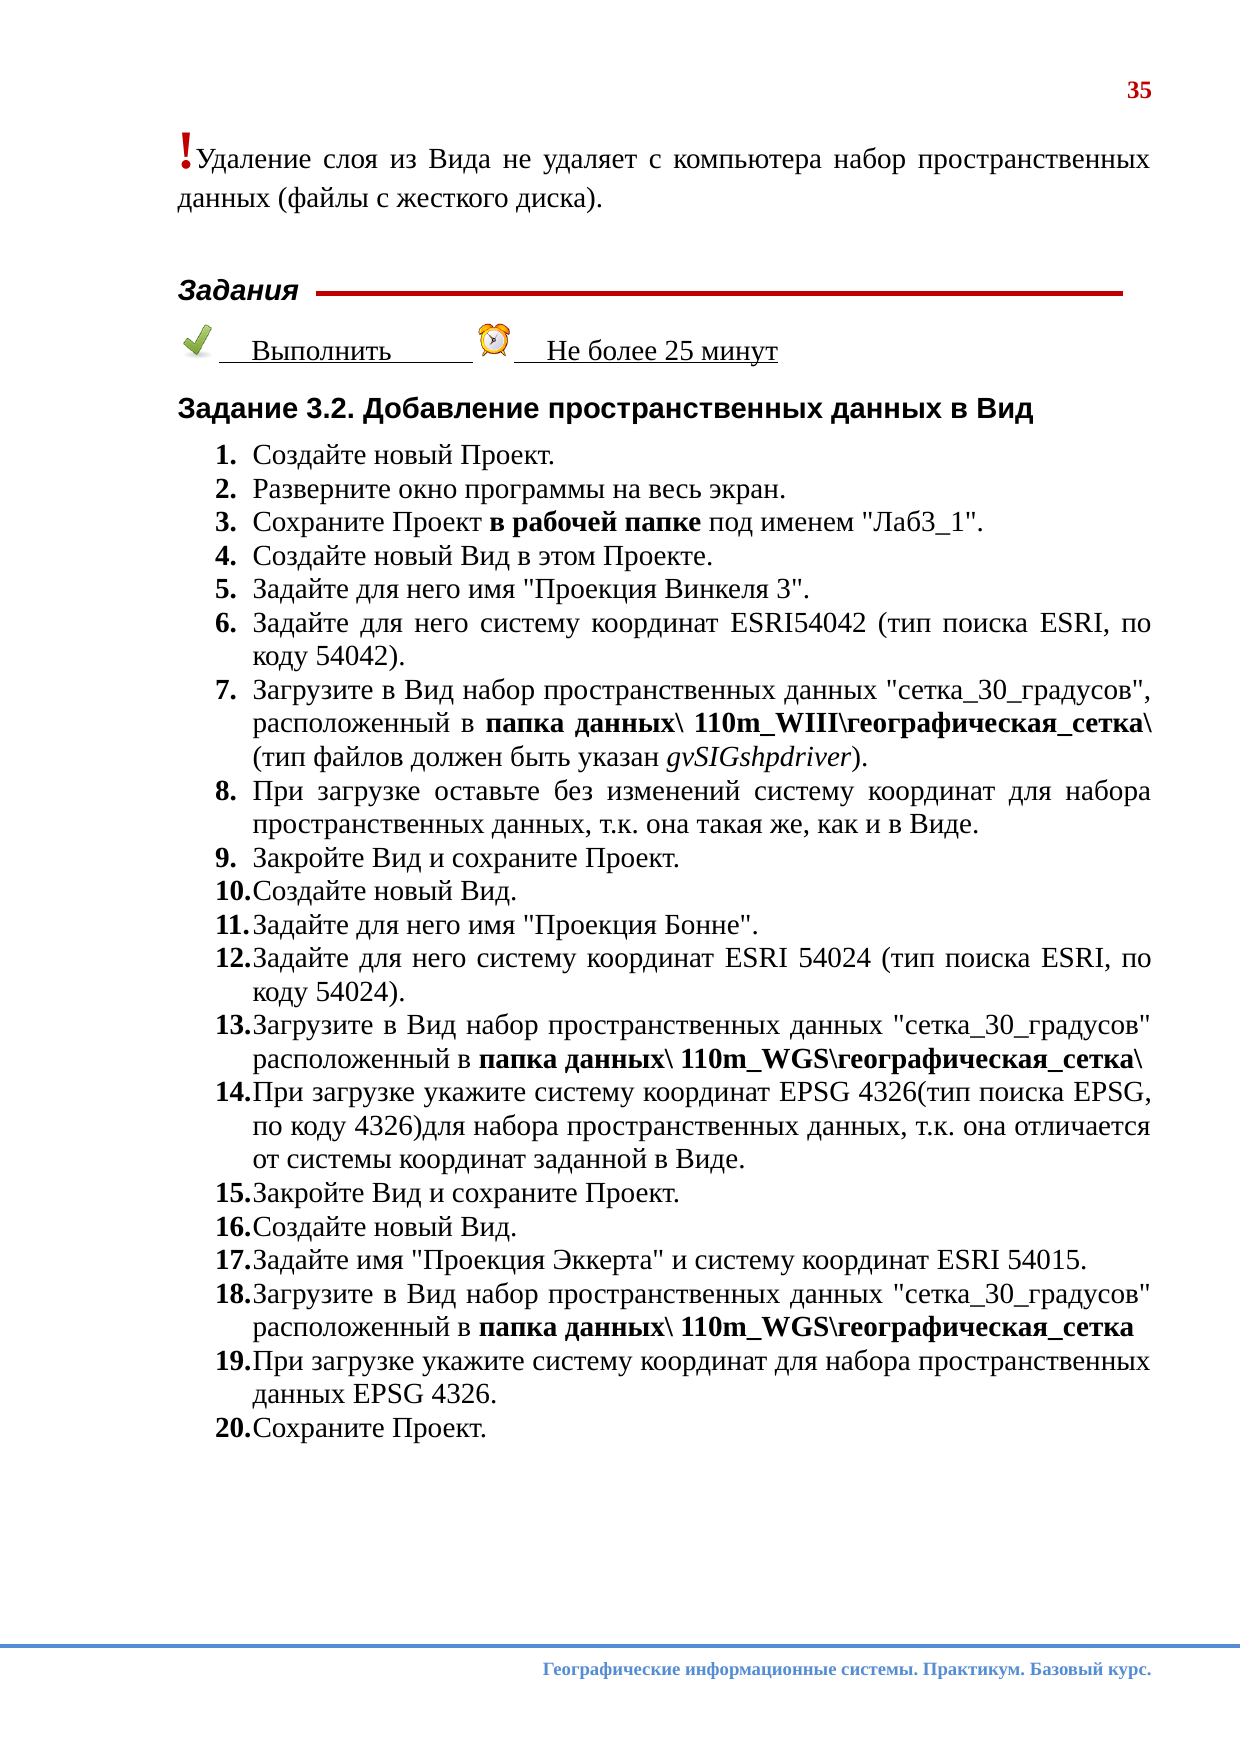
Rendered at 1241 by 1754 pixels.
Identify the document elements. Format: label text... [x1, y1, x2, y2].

list При загрузке укажите систему координат для набора пространственных данных EPSG 4326. [215, 1343, 1152, 1410]
subtitle Задание 3.2. Добавление пространственных данных в Вид [177, 391, 1152, 425]
text !Удаление слоя из Вида не удаляет с компьютера набор пространственных данных (файлы с жесткого диска). [177, 118, 1152, 214]
list Сохраните Проект в рабочей папке под именем "Лаб3_1". [215, 504, 1152, 538]
list Закройте Вид и сохраните Проект. [215, 1175, 1152, 1209]
list Загрузите в Вид набор пространственных данных "сетка_30_градусов" расположенный в папка данных\ 110m_WGS\географическая_сетка\ [215, 1007, 1152, 1074]
list Сохраните Проект. [215, 1410, 1152, 1443]
subtitle Задания [177, 272, 1152, 306]
list Закройте Вид и сохраните Проект. [215, 840, 1152, 873]
list Создайте новый Вид. [215, 1209, 1152, 1242]
list Задайте для него систему координат ESRI 54024 (тип поиска ESRI, по коду 54024). [215, 940, 1152, 1007]
list Задайте имя "Проекция Эккерта" и систему координат ESRI 54015. [215, 1242, 1152, 1276]
picture [474, 320, 513, 359]
picture [178, 320, 217, 359]
list Создайте новый Вид в этом Проекте. [215, 538, 1152, 571]
list При загрузке оставьте без изменений систему координат для набора пространственных данных, т.к. она такая же, как и в Виде. [215, 773, 1152, 840]
list Создайте новый Проект. [215, 437, 1152, 471]
list Задайте для него систему координат ESRI54042 (тип поиска ESRI, по коду 54042). [215, 605, 1152, 672]
list Задайте для него имя "Проекция Винкеля 3". [215, 571, 1152, 605]
list Загрузите в Вид набор пространственных данных "сетка_30_градусов" расположенный в папка данных\ 110m_WGS\географическая_сетка [215, 1276, 1152, 1343]
list Разверните окно программы на весь экран. [215, 471, 1152, 504]
list Загрузите в Вид набор пространственных данных "сетка_30_градусов", расположенный в папка данных\ 110m_WIII\географическая_сетка\(тип файлов должен быть указан gvSIGshpdriver). [215, 672, 1152, 773]
list Задайте для него имя "Проекция Бонне". [215, 907, 1152, 940]
list При загрузке укажите систему координат EPSG 4326(тип поиска EPSG, по коду 4326)для набора пространственных данных, т.к. она отличается от системы координат заданной в Виде. [215, 1074, 1152, 1175]
list Создайте новый Вид. [215, 873, 1152, 907]
text Выполнить Не более 25 минут [177, 318, 1152, 366]
